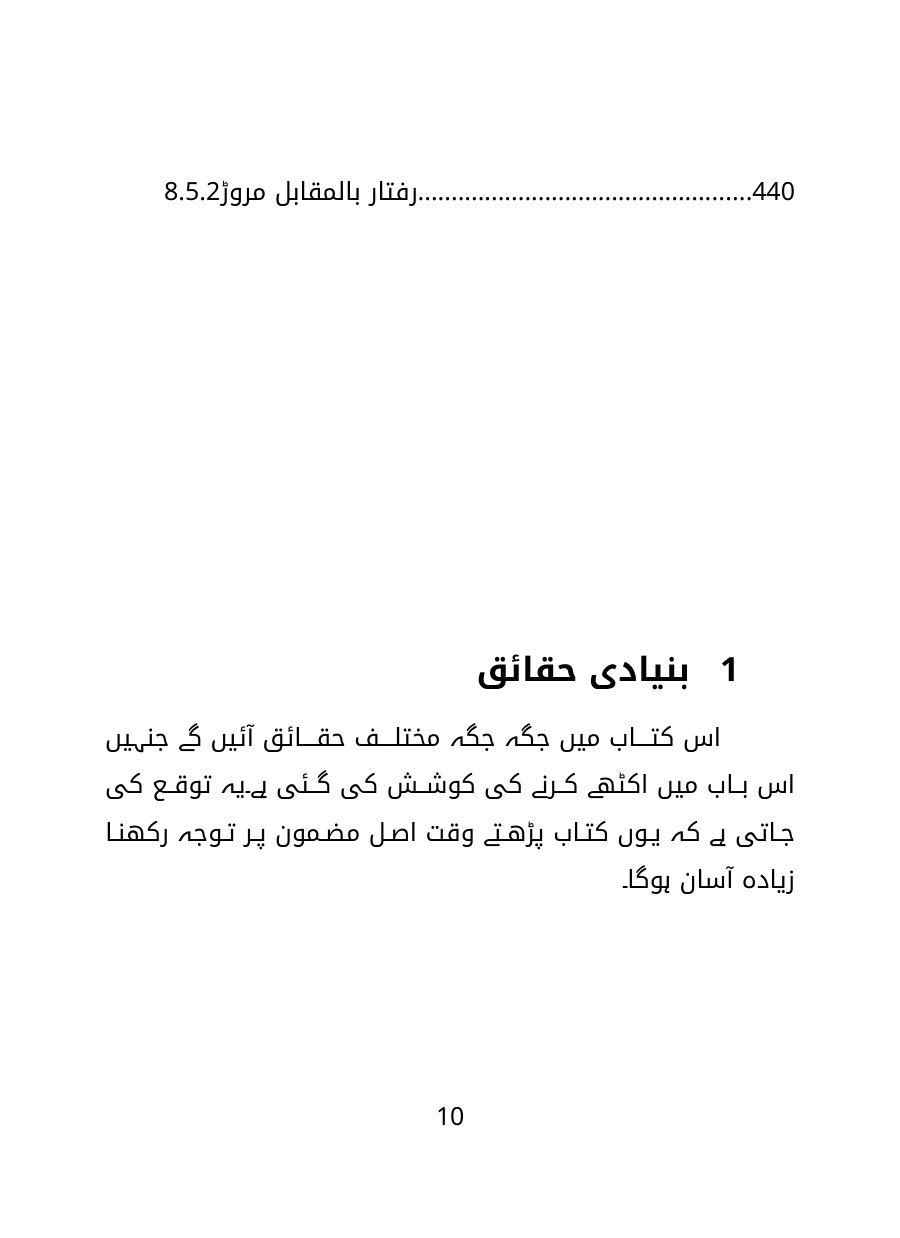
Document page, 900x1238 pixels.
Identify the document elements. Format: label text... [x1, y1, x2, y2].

subtitle بنیادی حقائق [105, 638, 720, 702]
text اس کتاب میں جگہ جگہ مختلف حقائق آئیں گے جنہیں اس باب میں اکٹھے کرنے کی کوشش کی گئی ہے۔یہ توقع کی جاتی ہے کہ یوں کتاب پڑھتے وقت اصل مضمون پر توجہ رکھنا زیادہ آسان ہوگا۔ [105, 714, 795, 904]
text 8.5.2رفتار بالمقابل مروڑ 440 [164, 168, 795, 216]
